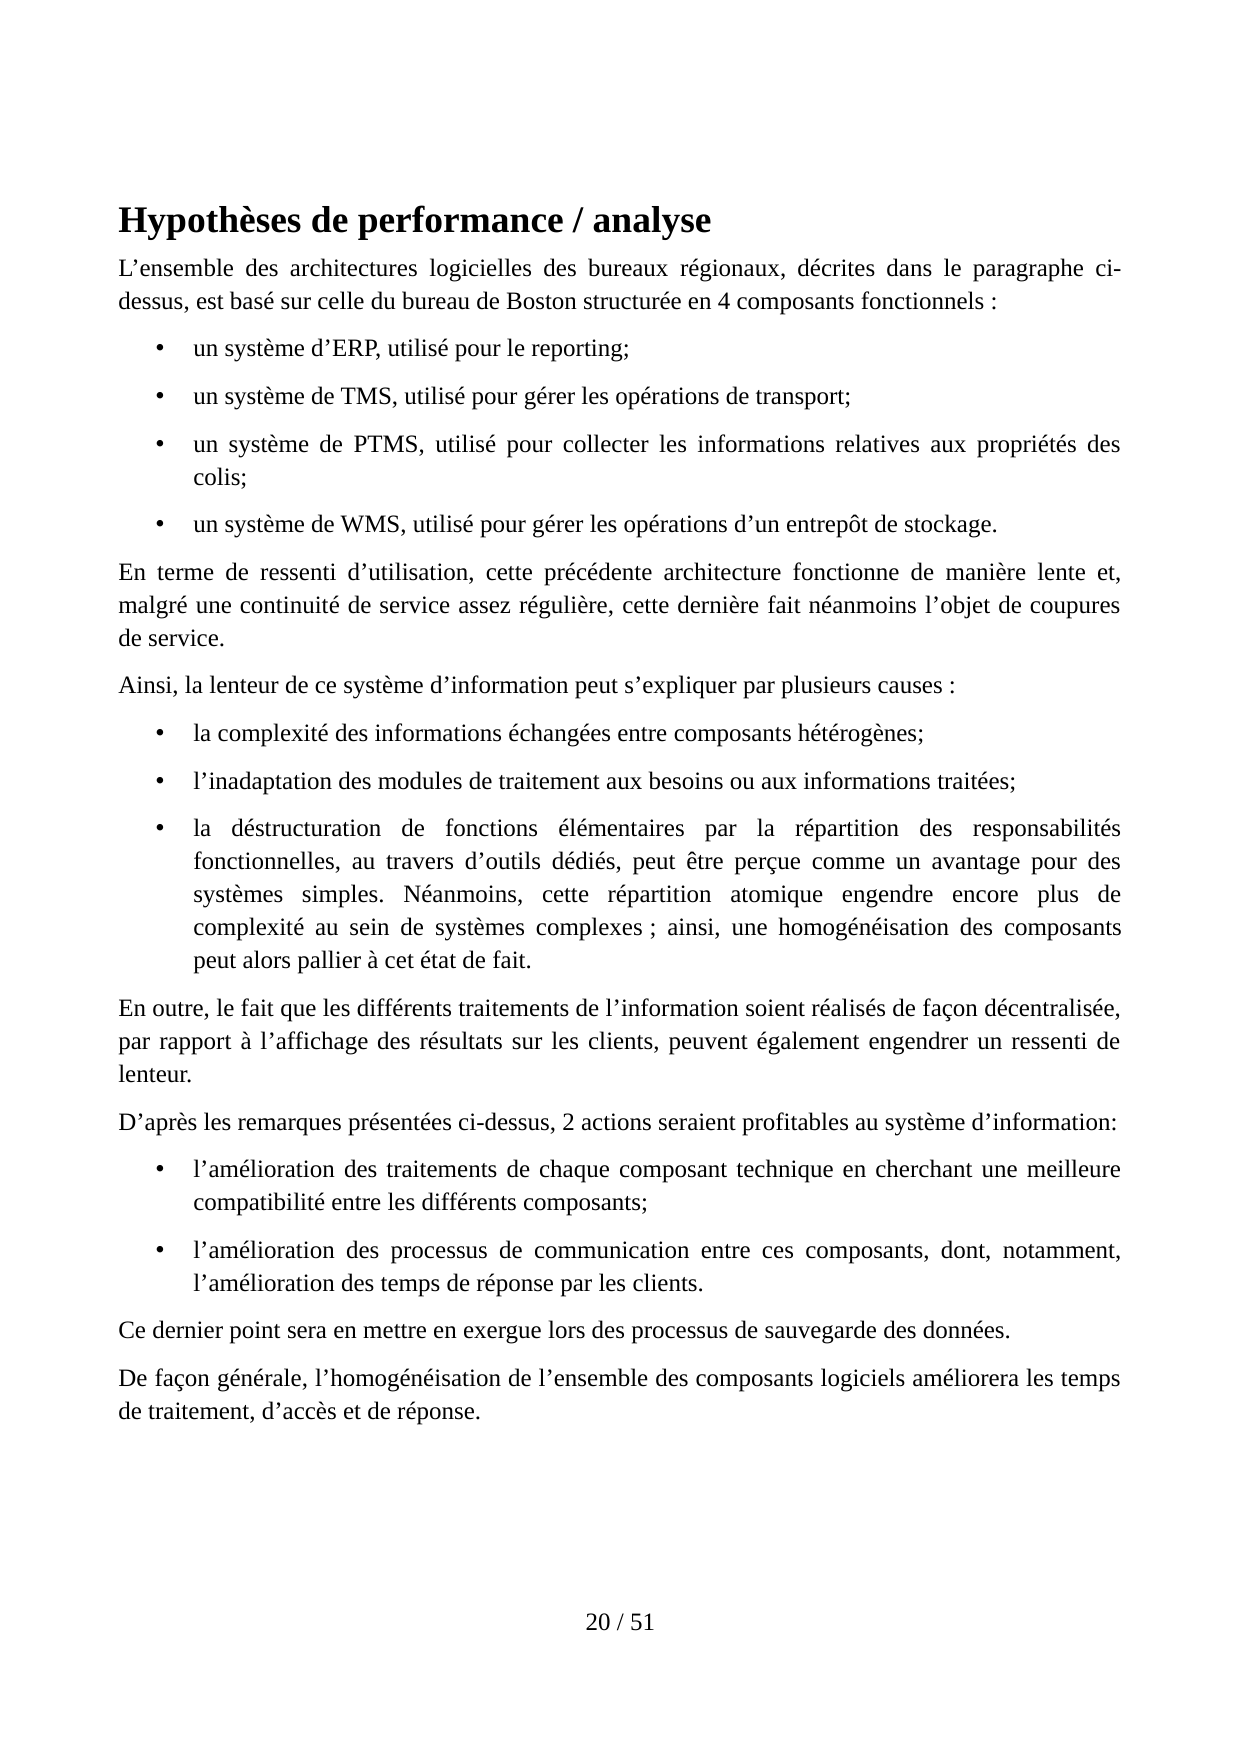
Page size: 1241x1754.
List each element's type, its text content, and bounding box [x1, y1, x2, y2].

text En outre, le fait que les différents traitements de l’information soient réalisés de façon décentralisée, par rapport à l’affichage des résultats sur les clients, peuvent également engendrer un ressenti de lenteur. [118, 993, 1122, 1088]
list l’inadaptation des modules de traitement aux besoins ou aux informations traitées; [156, 766, 1122, 794]
list la déstructuration de fonctions élémentaires par la répartition des responsabilités fonctionnelles, au travers d’outils dédiés, peut être perçue comme un avantage pour des systèmes simples. Néanmoins, cette répartition atomique engendre encore plus de complexité au sein de systèmes complexes ; ainsi, une homogénéisation des composants peut alors pallier à cet état de fait. [156, 813, 1122, 974]
text Ce dernier point sera en mettre en exergue lors des processus de sauvegarde des données. [118, 1316, 1122, 1344]
text De façon générale, l’homogénéisation de l’ensemble des composants logiciels améliorera les temps de traitement, d’accès et de réponse. [118, 1363, 1122, 1425]
list un système d’ERP, utilisé pour le reporting; [156, 333, 1122, 362]
subtitle Hypothèses de performance / analyse [118, 197, 1122, 240]
list un système de TMS, utilisé pour gérer les opérations de transport; [156, 381, 1122, 410]
list l’amélioration des traitements de chaque composant technique en cherchant une meilleure compatibilité entre les différents composants; [156, 1154, 1122, 1216]
text Ainsi, la lenteur de ce système d’information peut s’expliquer par plusieurs causes : [118, 671, 1122, 699]
list un système de PTMS, utilisé pour collecter les informations relatives aux propriétés des colis; [156, 429, 1122, 490]
list l’amélioration des processus de communication entre ces composants, dont, notamment, l’amélioration des temps de réponse par les clients. [156, 1235, 1122, 1297]
list un système de WMS, utilisé pour gérer les opérations d’un entrepôt de stockage. [156, 509, 1122, 538]
text D’après les remarques présentées ci-dessus, 2 actions seraient profitables au système d’information: [118, 1107, 1122, 1135]
list la complexité des informations échangées entre composants hétérogènes; [156, 718, 1122, 747]
text L’ensemble des architectures logicielles des bureaux régionaux, décrites dans le paragraphe ci-dessus, est basé sur celle du bureau de Boston structurée en 4 composants fonctionnels : [118, 253, 1122, 314]
text En terme de ressenti d’utilisation, cette précédente architecture fonctionne de manière lente et, malgré une continuité de service assez régulière, cette dernière fait néanmoins l’objet de coupures de service. [118, 557, 1122, 652]
